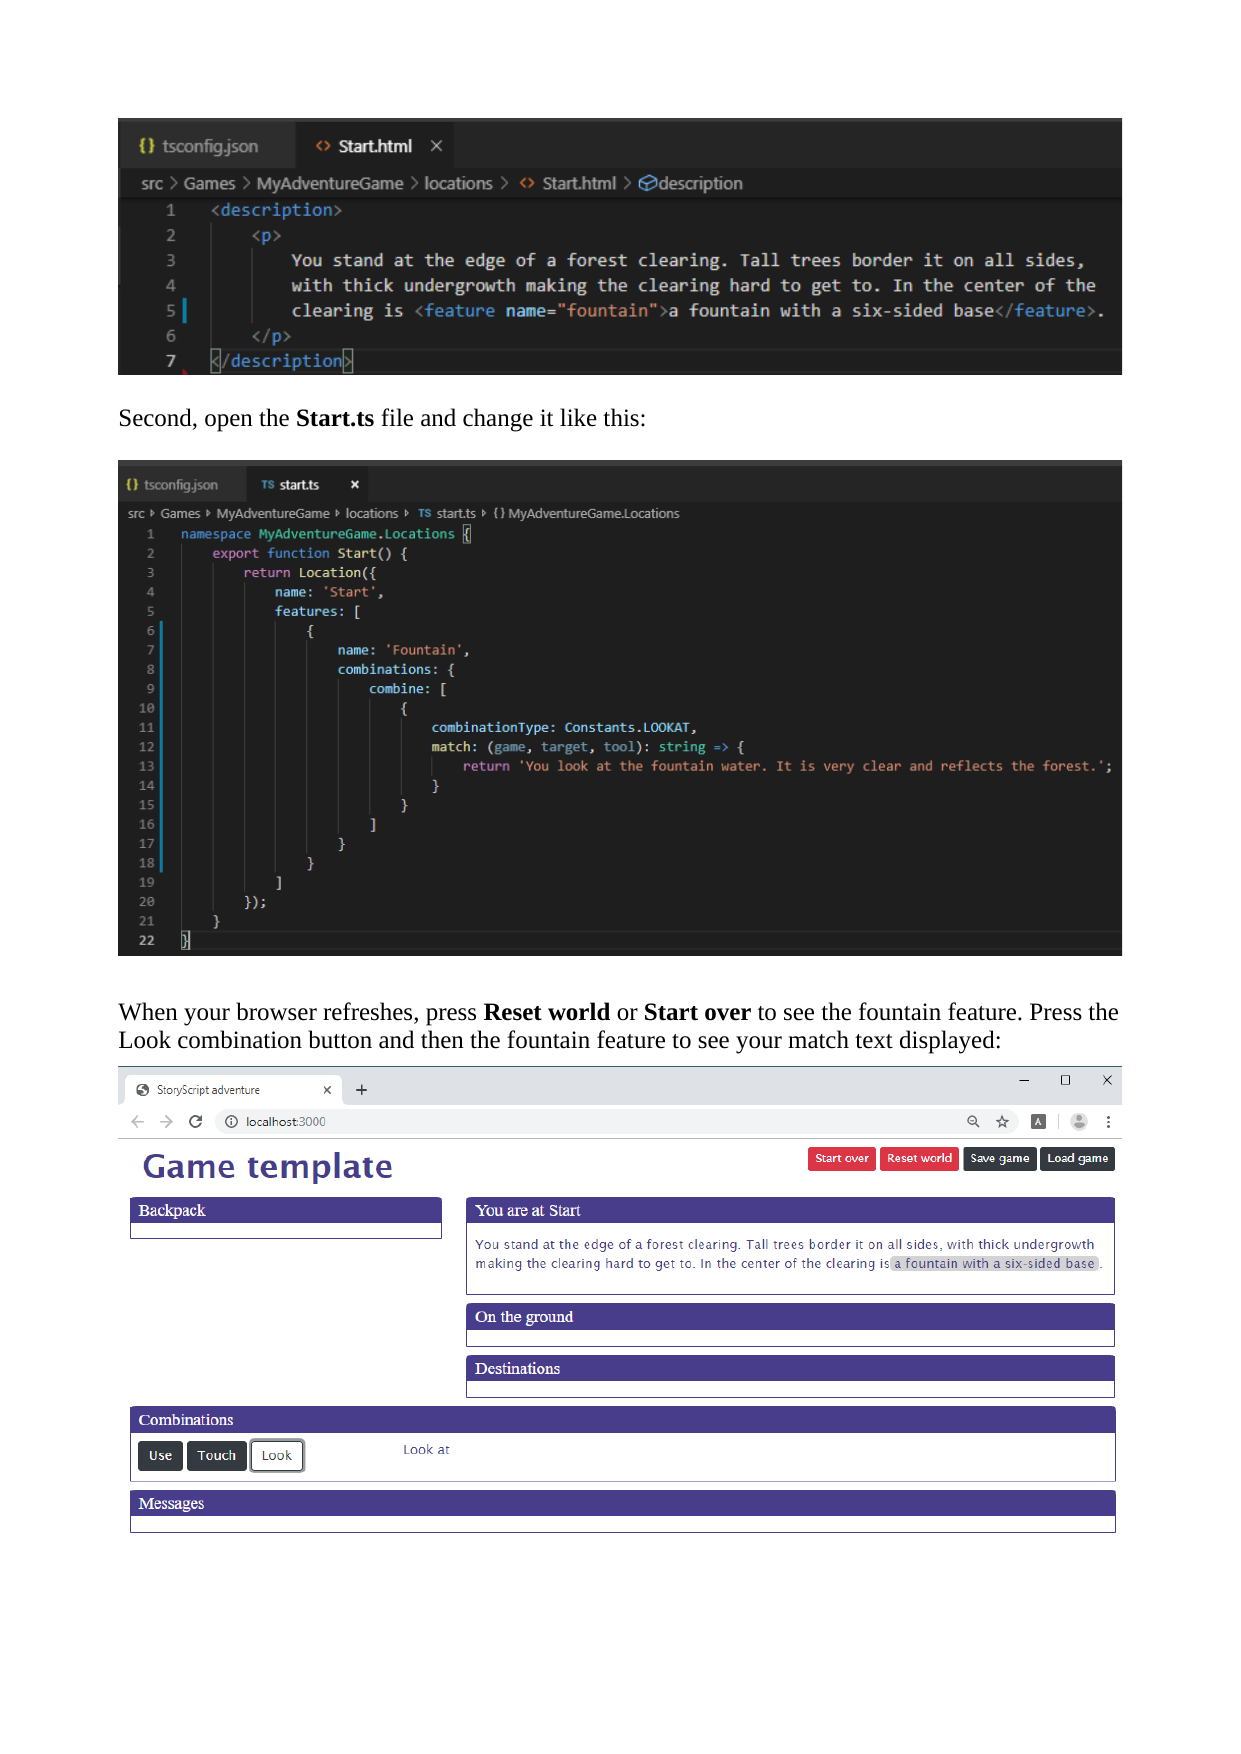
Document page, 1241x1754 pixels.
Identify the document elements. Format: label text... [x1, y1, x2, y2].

text Second, open the Start.ts file and change it like this: [118, 403, 1122, 432]
text When your browser refreshes, press Reset world or Start over to see the fountain feature. Press the Look combination button and then the fountain feature to see your match text displayed: [118, 997, 1122, 1054]
